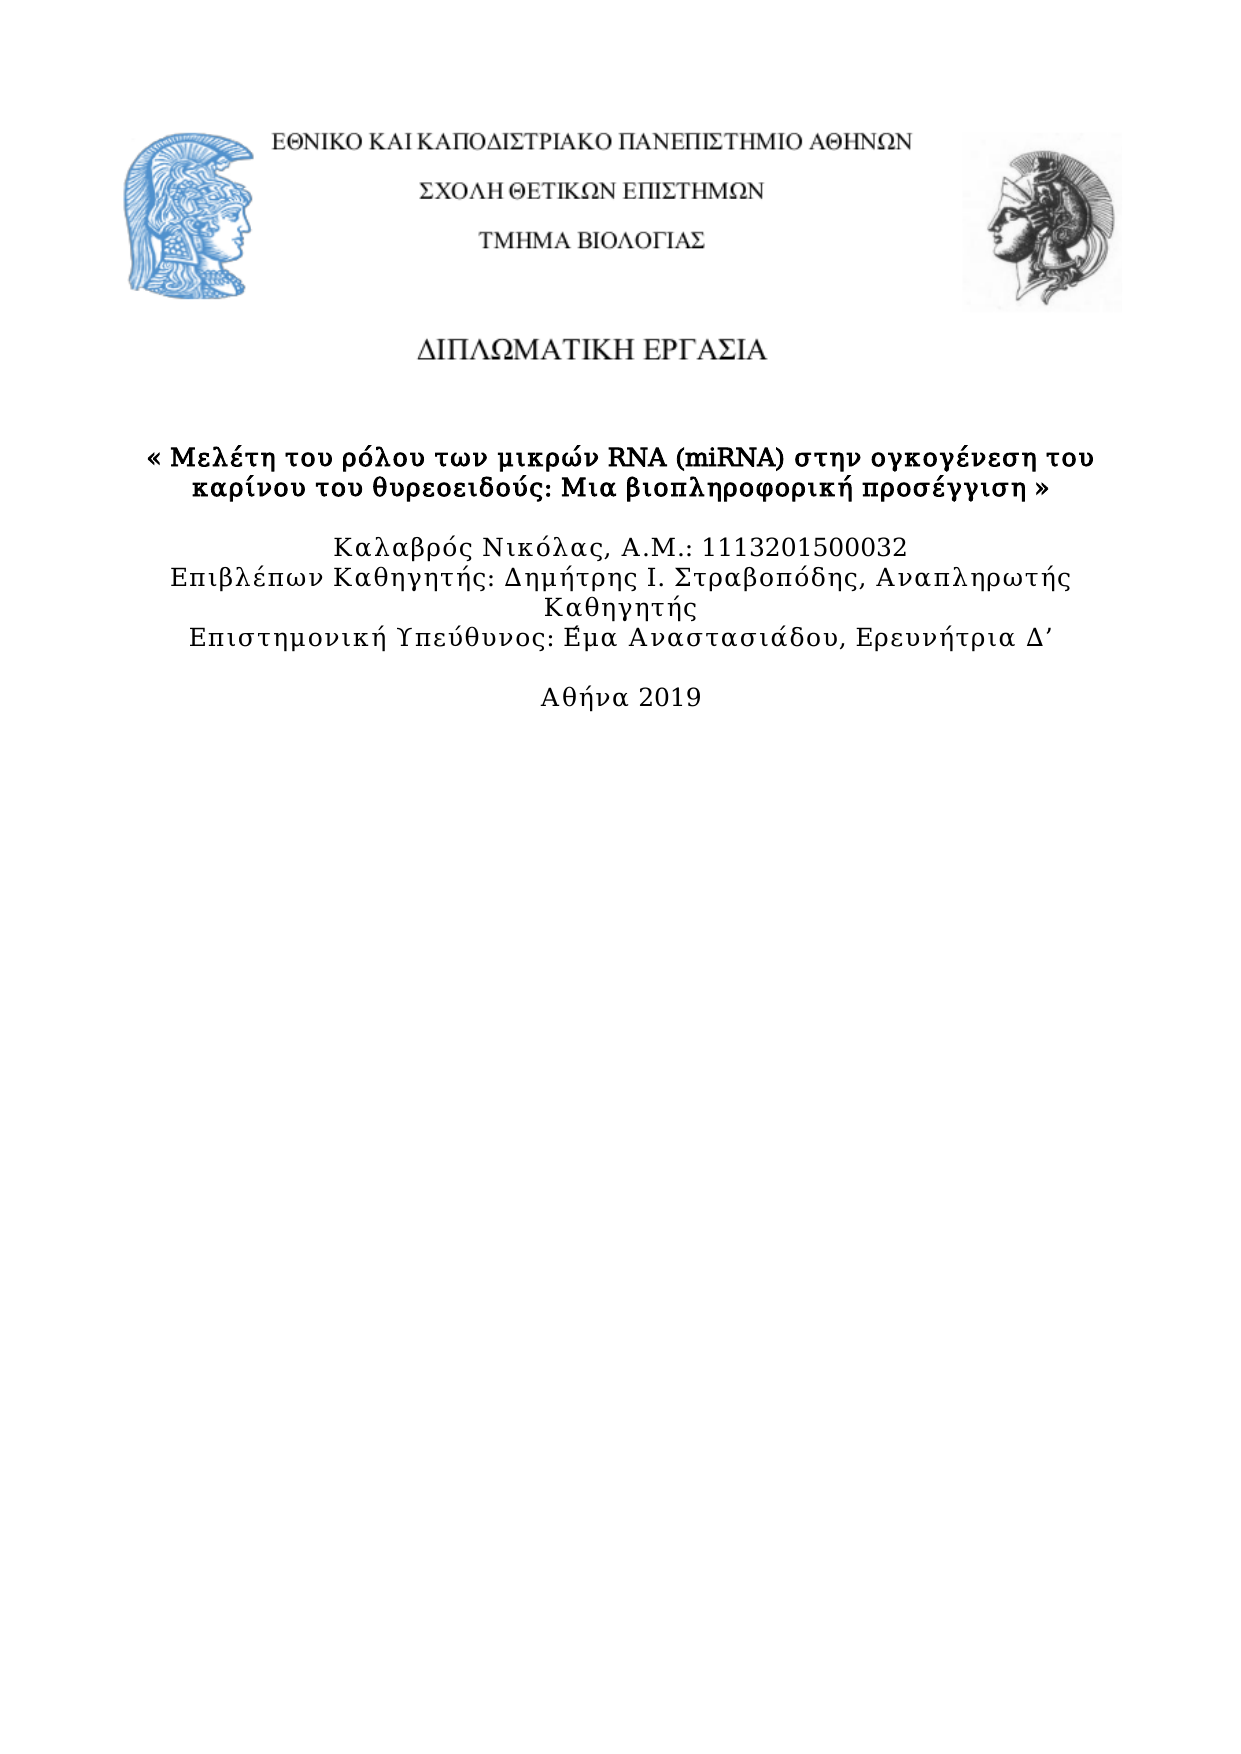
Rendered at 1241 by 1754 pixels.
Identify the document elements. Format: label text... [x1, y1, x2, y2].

text Επιβλέπων Καθηγητής: Δημήτρης Ι. Στραβοπόδης, Αναπληρωτής Καθηγητής [118, 561, 1122, 621]
text Επιστημονική Υπεύθυνος: Έμα Αναστασιάδου, Ερευνήτρια Δ’ [118, 621, 1122, 651]
text « Μελέτη του ρόλου των μικρών RNA (miRNA) στην ογκογένεση του καρίνου του θυρεοειδούς: Μια βιοπληροφορική προσέγγιση » [118, 441, 1122, 501]
picture [118, 118, 1123, 383]
text Καλαβρός Νικόλας, Α.Μ.: 1113201500032 [118, 531, 1122, 561]
text Αθήνα 2019 [118, 681, 1122, 711]
